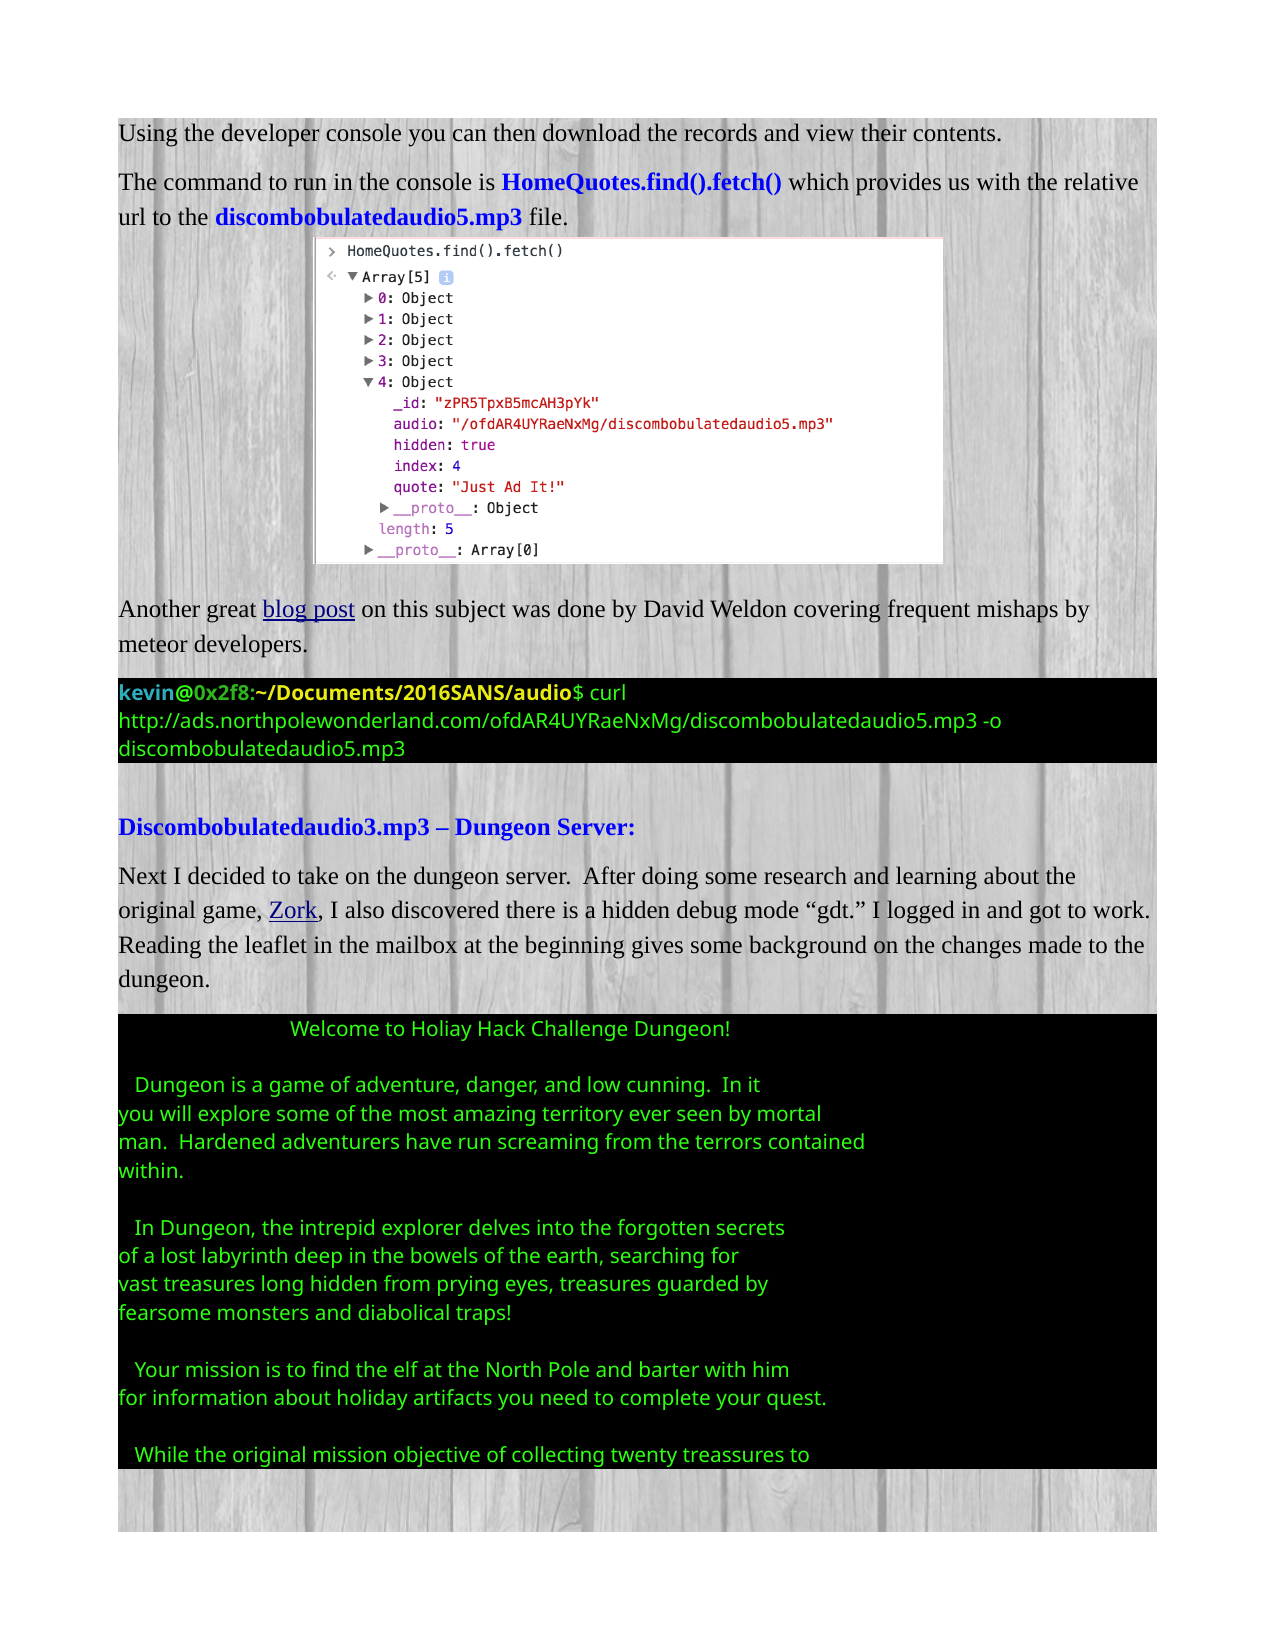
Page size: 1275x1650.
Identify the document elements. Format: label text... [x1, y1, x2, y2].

text Discombobulatedaudio3.mp3 – Dungeon Server: [118, 812, 1157, 841]
text Your mission is to find the elf at the North Pole and barter with him [118, 1355, 1157, 1383]
text Another great blog post on this subject was done by David Weldon covering frequent mishaps by meteor developers. [118, 594, 1157, 657]
text Using the developer console you can then download the records and view their contents. [118, 118, 1157, 147]
picture [118, 657, 1157, 678]
text Next I decided to take on the dungeon server. After doing some research and learning about the original game, Zork, I also discovered there is a hidden debug mode “gdt.” I logged in and got to work. Reading the leaflet in the mailbox at the beginning gives some background on the changes made to the dungeon. [118, 861, 1157, 993]
text of a lost labyrinth deep in the bowels of the earth, searching for [118, 1241, 1157, 1269]
picture [118, 763, 1157, 812]
text within. [118, 1156, 1157, 1184]
text While the original mission objective of collecting twenty treassures to [118, 1440, 1157, 1469]
picture [118, 230, 1157, 594]
picture [118, 1469, 1157, 1532]
text Dungeon is a game of adventure, danger, and low cunning. In it [118, 1071, 1157, 1099]
picture [118, 993, 1157, 1014]
text man. Hardened adventurers have run screaming from the terrors contained [118, 1127, 1157, 1156]
picture [118, 147, 1157, 167]
text kevin@0x2f8:~/Documents/2016SANS/audio$ curl http://ads.northpolewonderland.com/ofdAR4UYRaeNxMg/discombobulatedaudio5.mp3 -o discombobulatedaudio5.mp3 [118, 678, 1157, 763]
text fearsome monsters and diabolical traps! [118, 1298, 1157, 1326]
text for information about holiday artifacts you need to complete your quest. [118, 1383, 1157, 1412]
text you will explore some of the most amazing territory ever seen by mortal [118, 1099, 1157, 1127]
text vast treasures long hidden from prying eyes, treasures guarded by [118, 1269, 1157, 1298]
picture [118, 841, 1157, 861]
text Welcome to Holiay Hack Challenge Dungeon! [118, 1014, 1157, 1042]
text The command to run in the console is HomeQuotes.find().fetch() which provides us with the relative url to the discombobulatedaudio5.mp3 file. [118, 167, 1157, 230]
text In Dungeon, the intrepid explorer delves into the forgotten secrets [118, 1213, 1157, 1241]
